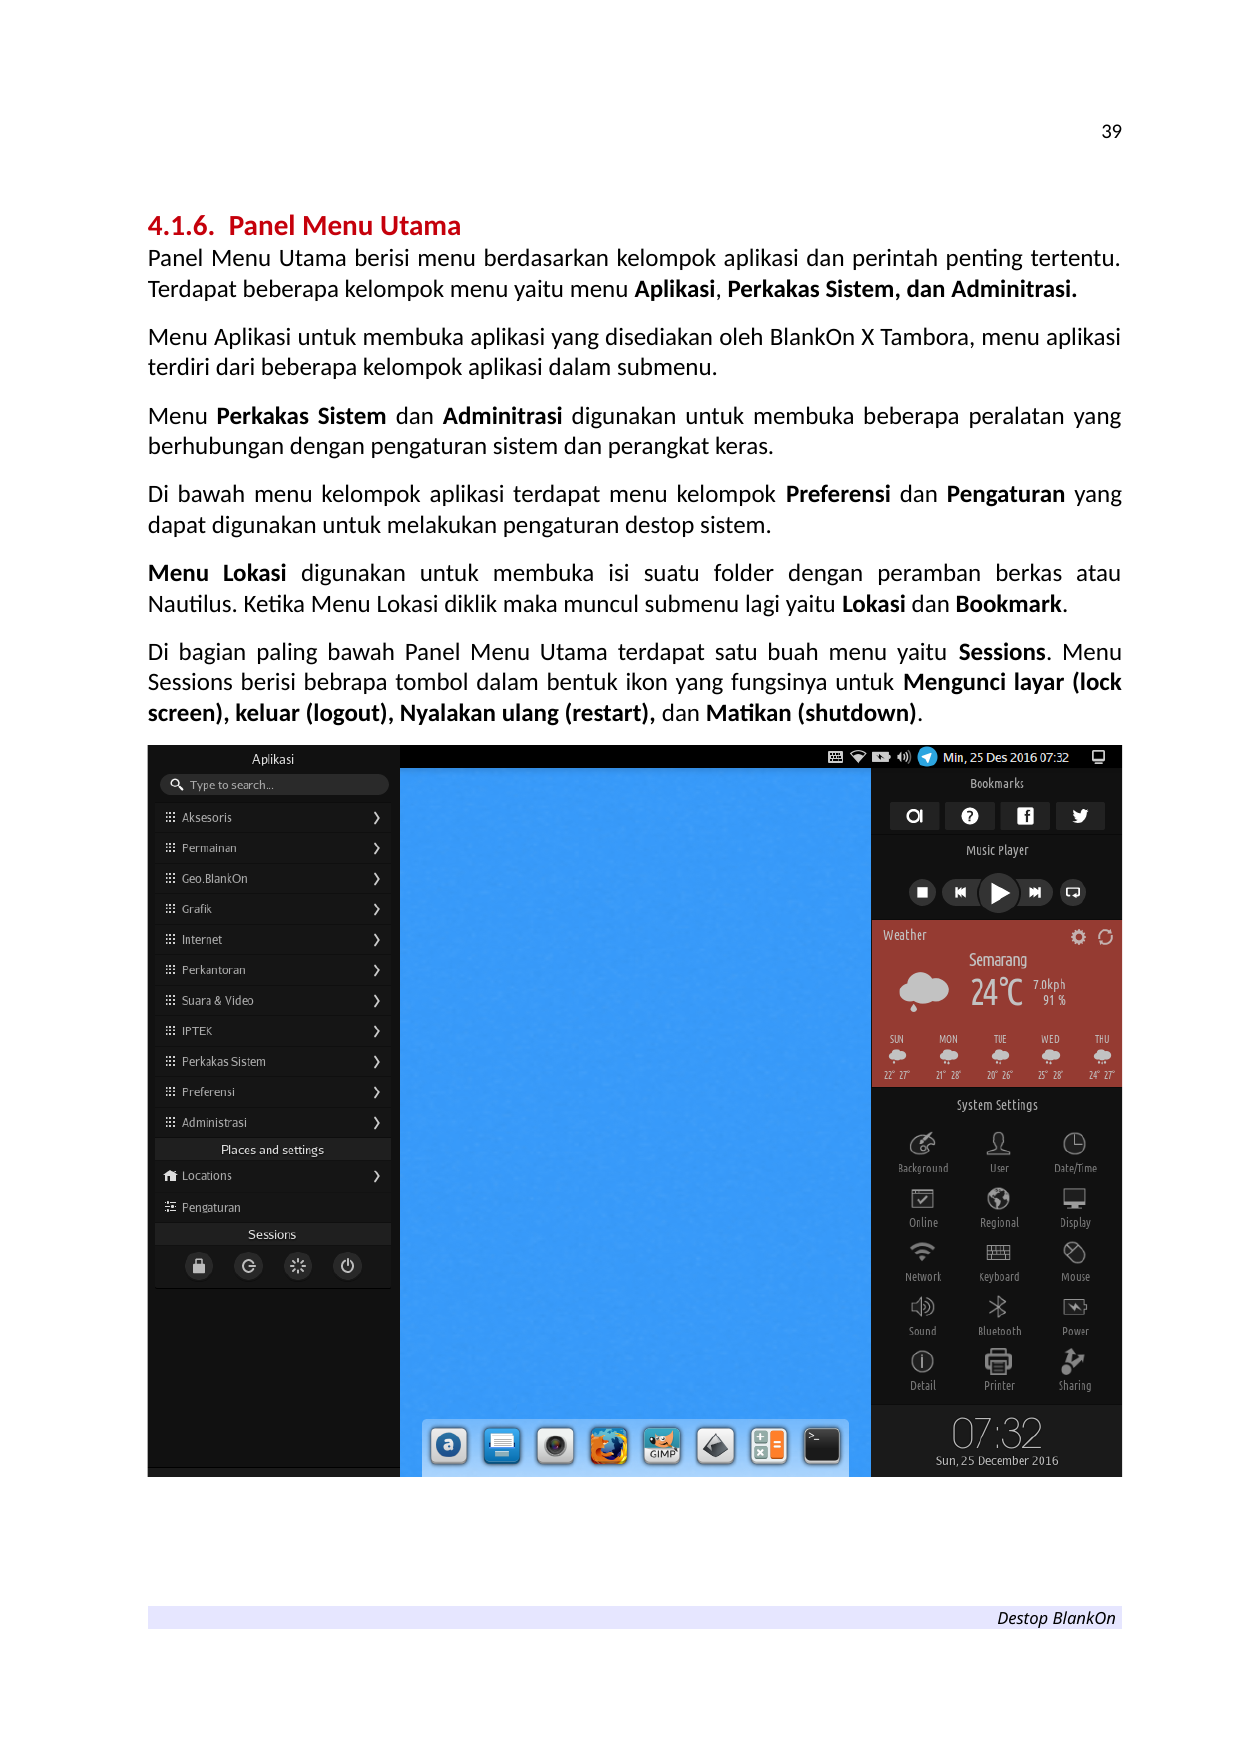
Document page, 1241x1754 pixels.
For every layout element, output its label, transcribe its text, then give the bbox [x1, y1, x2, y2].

text Menu Perkakas Sistem dan Adminitrasi digunakan untuk membuka beberapa peralatan yang berhubungan dengan pengaturan sistem dan perangkat keras. [148, 400, 1122, 461]
text Di bagian paling bawah Panel Menu Utama terdapat satu buah menu yaitu Sessions. Menu Sessions berisi bebrapa tombol dalam bentuk ikon yang fungsinya untuk Mengunci layar (lock screen), keluar (logout), Nyalakan ulang (restart), dan Matikan (shutdown). [148, 636, 1122, 728]
text Di bawah menu kelompok aplikasi terdapat menu kelompok Preferensi dan Pengaturan yang dapat digunakan untuk melakukan pengaturan destop sistem. [148, 478, 1122, 539]
text Menu Aplikasi untuk membuka aplikasi yang disediakan oleh BlankOn X Tambora, menu aplikasi terdiri dari beberapa kelompok aplikasi dalam submenu. [148, 321, 1122, 382]
text Menu Lokasi digunakan untuk membuka isi suatu folder dengan peramban berkas atau Nautilus. Ketika Menu Lokasi diklik maka muncul submenu lagi yaitu Lokasi dan Bookmark. [148, 557, 1122, 618]
text Panel Menu Utama berisi menu berdasarkan kelompok aplikasi dan perintah penting tertentu. Terdapat beberapa kelompok menu yaitu menu Aplikasi, Perkakas Sistem, dan Adminitrasi. [148, 242, 1122, 303]
subtitle Panel Menu Utama [148, 207, 1122, 242]
picture [147, 745, 1123, 1477]
